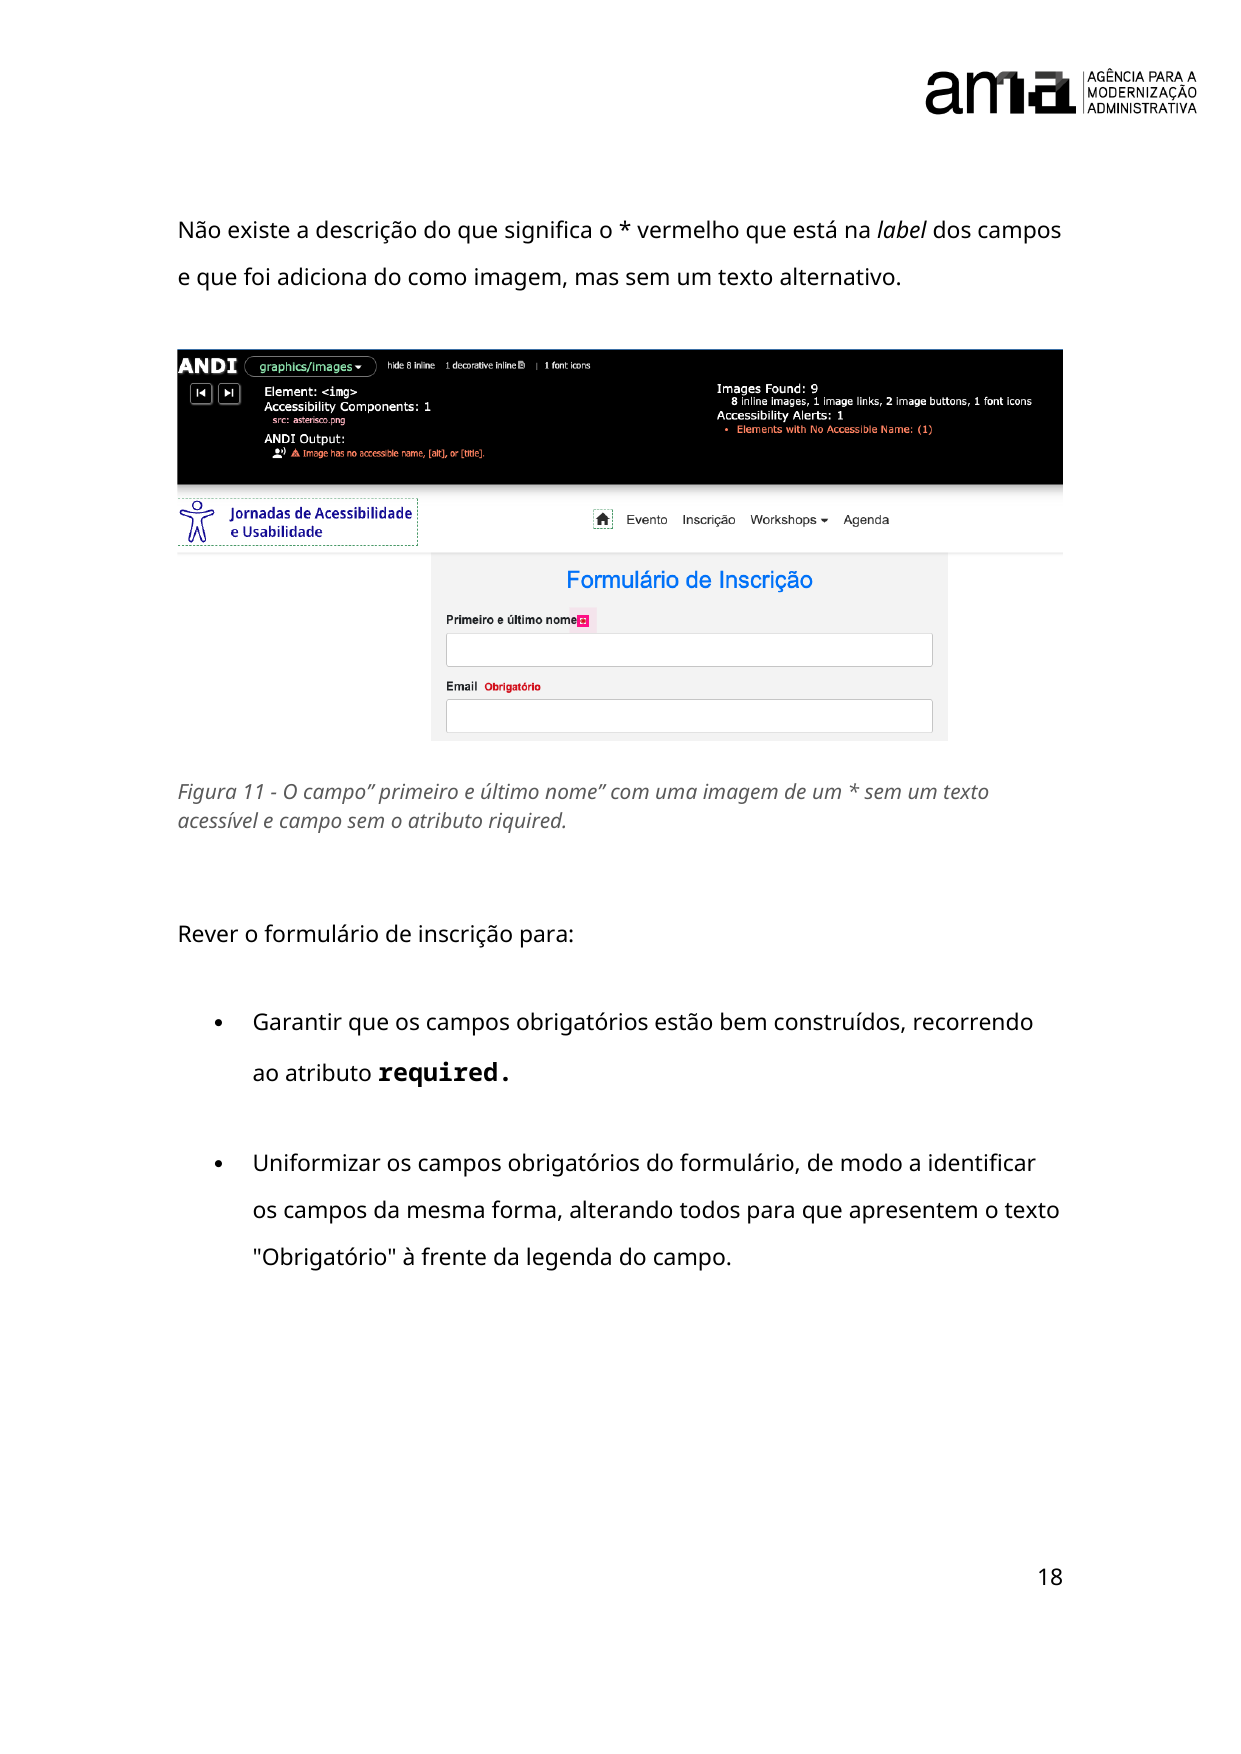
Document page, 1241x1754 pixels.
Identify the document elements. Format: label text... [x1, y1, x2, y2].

text Rever o formulário de inscrição para: [177, 917, 1063, 949]
text Figura 11 - O campo” primeiro e último nome” com uma imagem de um * sem um texto acessível e campo sem o atributo riquired. [177, 777, 1063, 834]
list Uniformizar os campos obrigatórios do formulário, de modo a identificar os campos da mesma forma, alterando todos para que apresentem o texto "Obrigatório" à frente da legenda do campo. [215, 1147, 1063, 1272]
text Não existe a descrição do que significa o * vermelho que está na label dos campos e que foi adiciona do como imagem, mas sem um texto alternativo. [177, 214, 1063, 292]
list Garantir que os campos obrigatórios estão bem construídos, recorrendo ao atributo required. [215, 1006, 1063, 1088]
